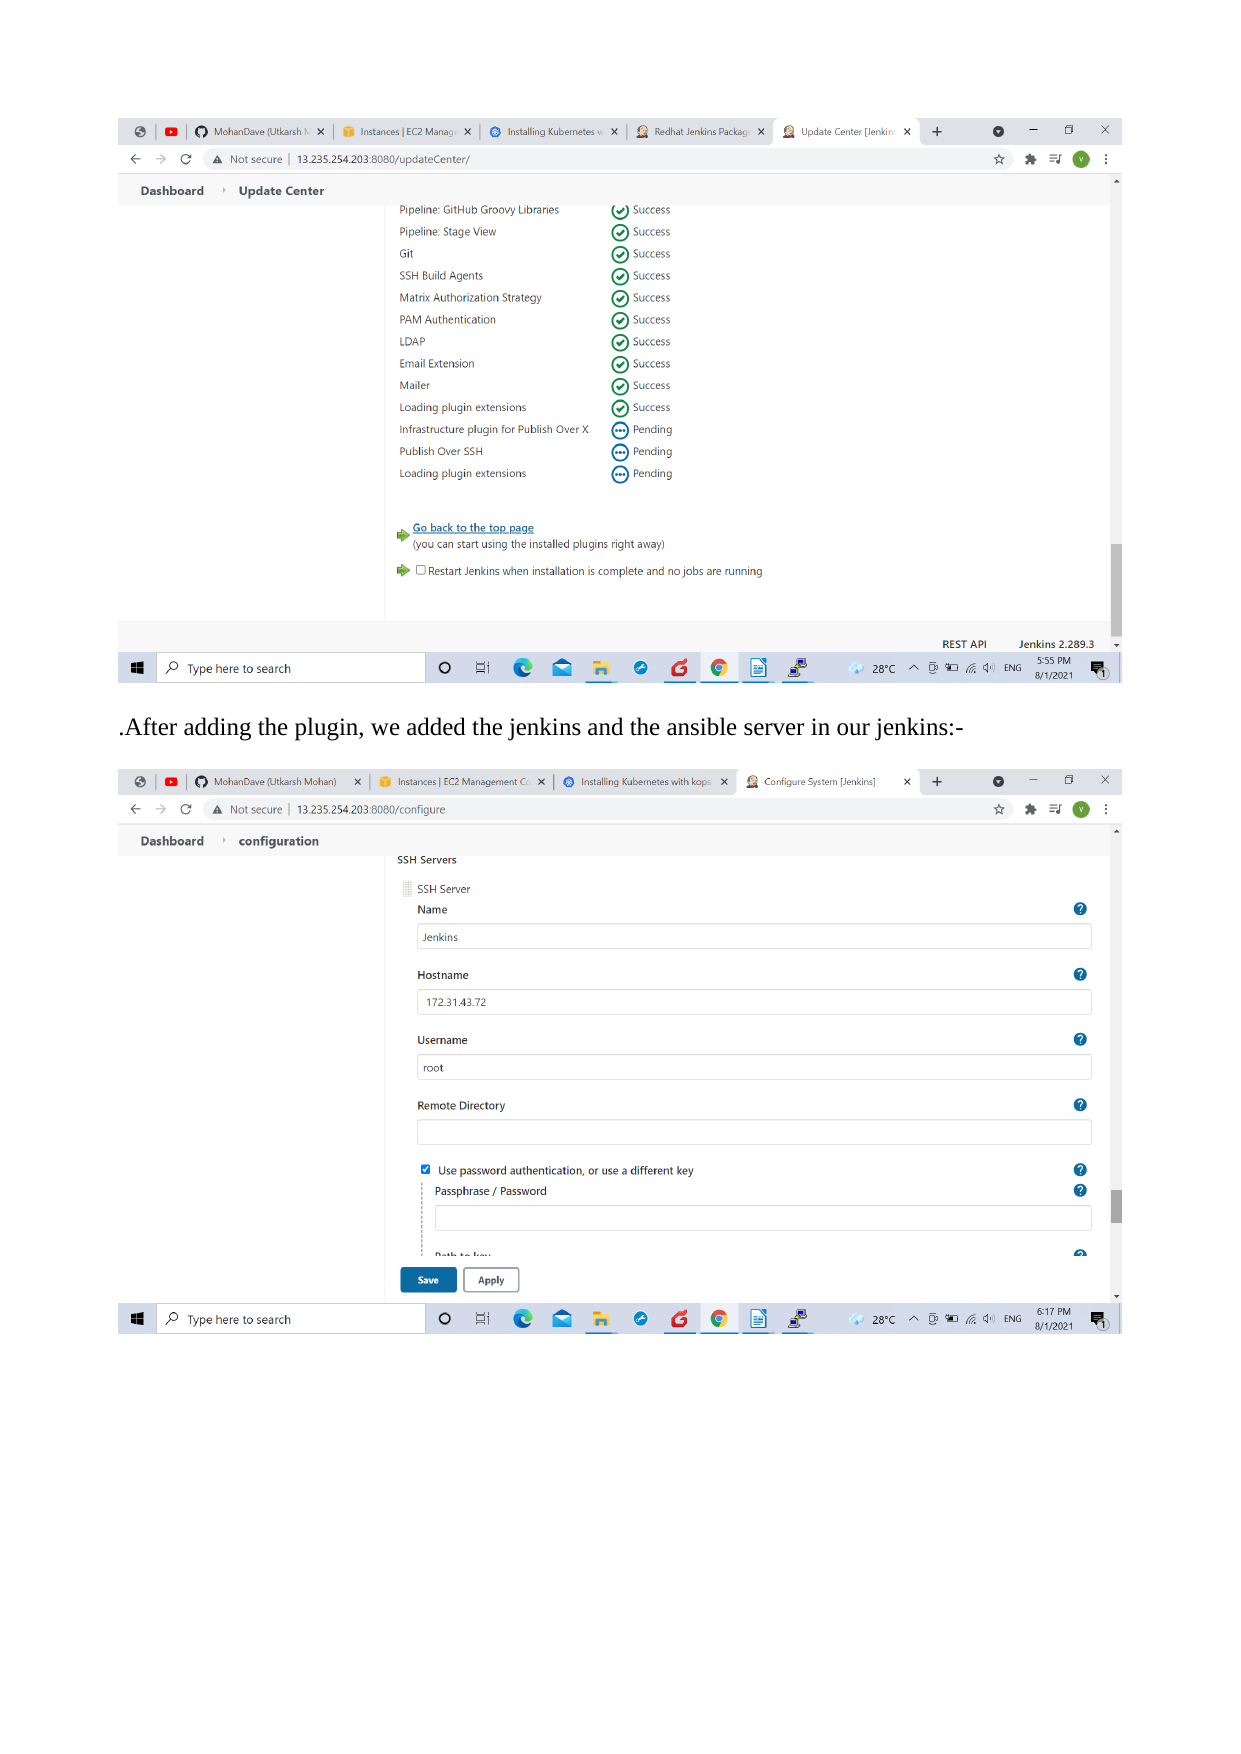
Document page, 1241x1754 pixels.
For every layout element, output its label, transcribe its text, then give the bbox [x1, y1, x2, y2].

picture [118, 118, 1123, 683]
text .After adding the plugin, we added the jenkins and the ansible server in our jenkins:- [118, 712, 1122, 740]
picture [118, 769, 1123, 1334]
